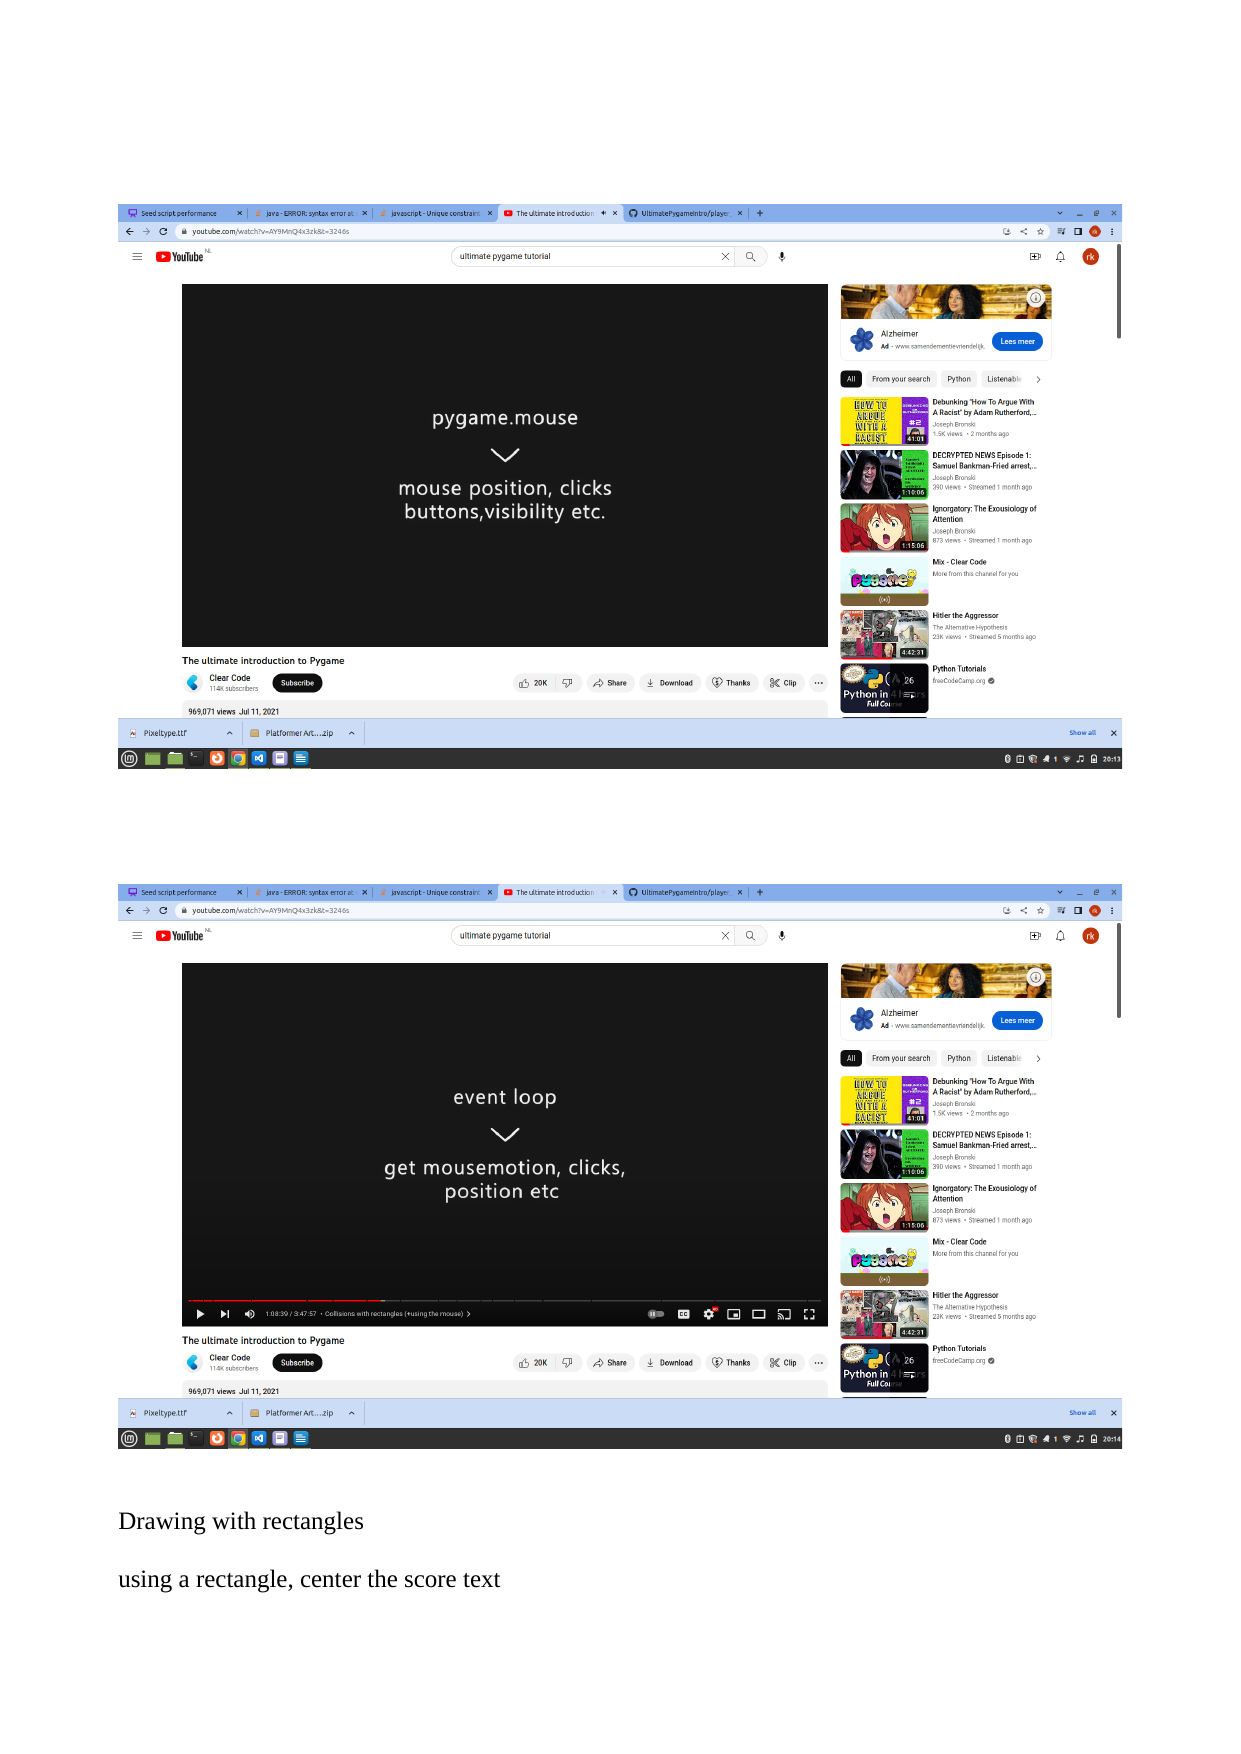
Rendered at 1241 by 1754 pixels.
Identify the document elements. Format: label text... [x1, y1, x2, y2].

text Drawing with rectangles [118, 1506, 1122, 1535]
picture [118, 204, 1123, 769]
text using a rectangle, center the score text [118, 1564, 1122, 1592]
picture [118, 884, 1123, 1449]
